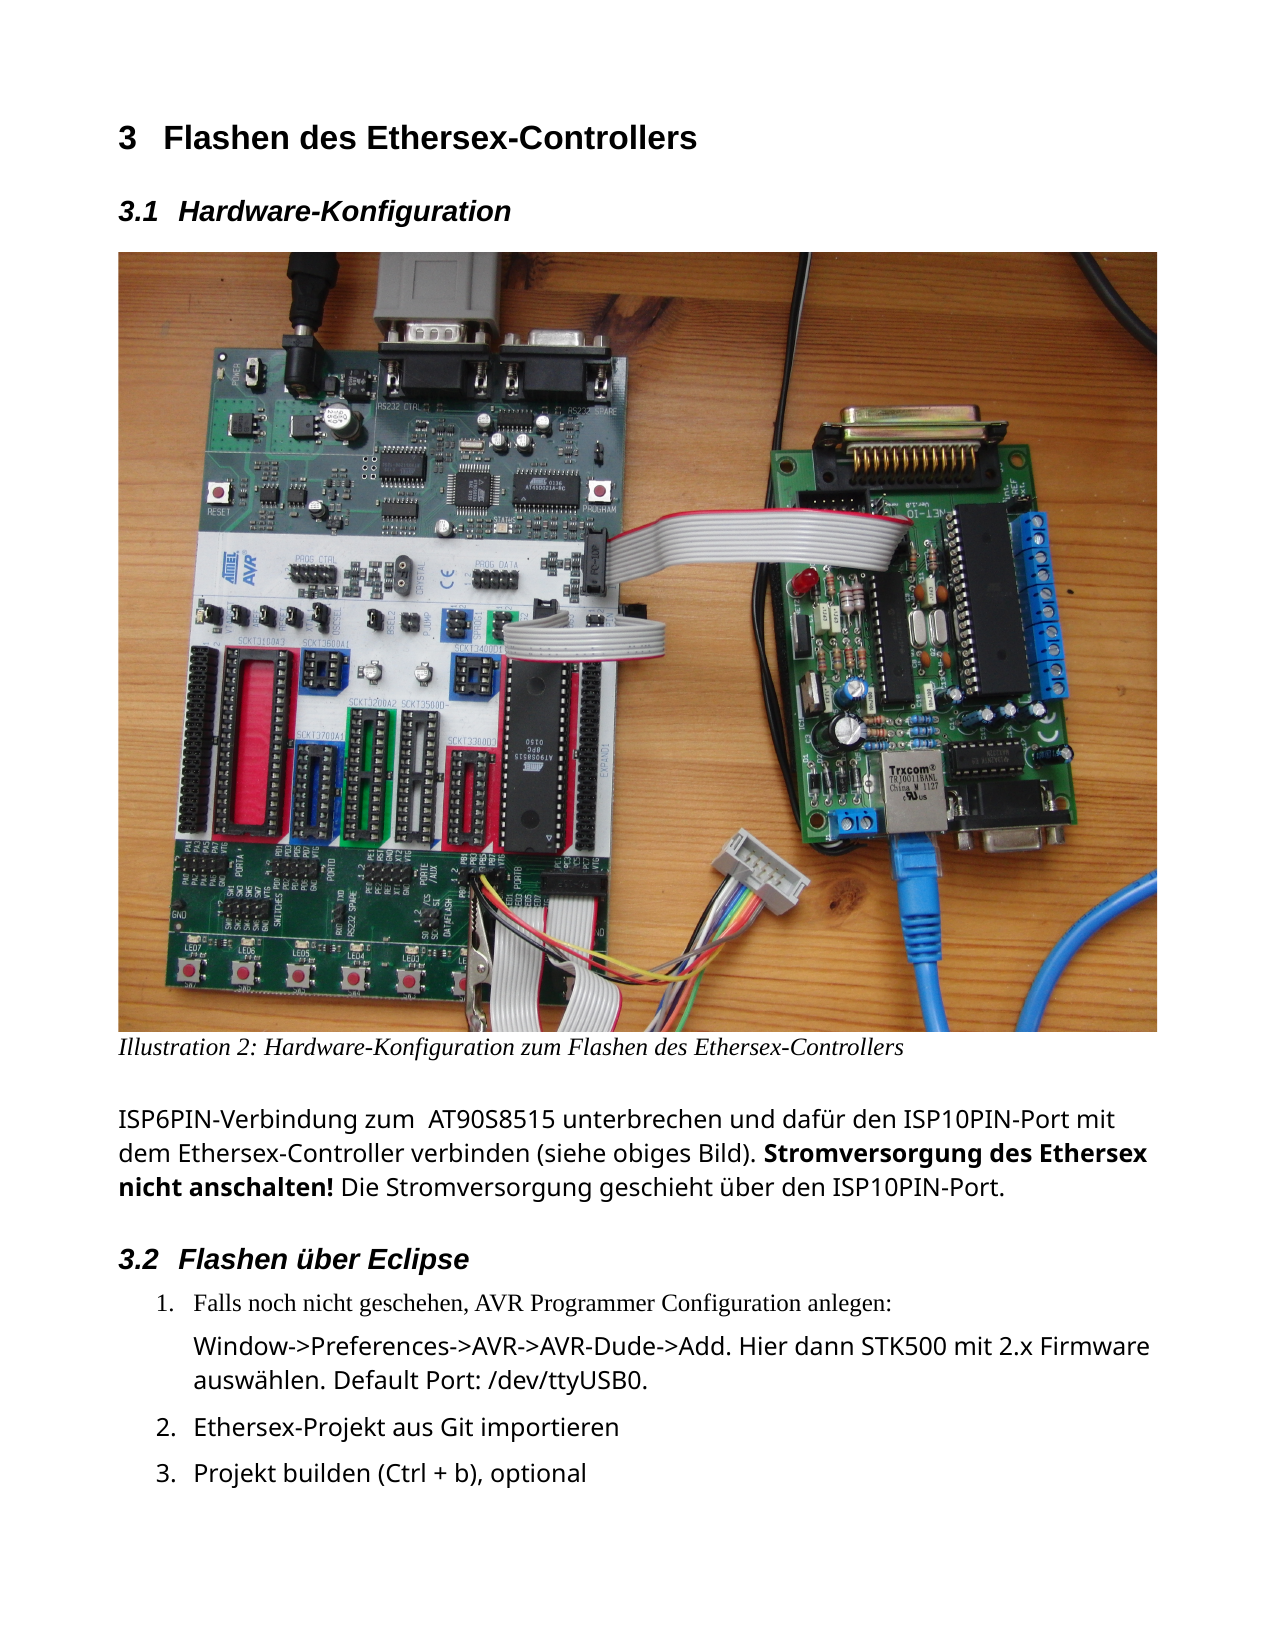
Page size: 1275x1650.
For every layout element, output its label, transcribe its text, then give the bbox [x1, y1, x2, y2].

picture [118, 252, 1158, 1032]
list Projekt builden (Ctrl + b), optional [156, 1456, 1157, 1490]
list Ethersex-Projekt aus Git importieren [156, 1409, 1157, 1444]
list Falls noch nicht geschehen, AVR Programmer Configuration anlegen: [156, 1288, 1157, 1316]
list Window->Preferences->AVR->AVR-Dude->Add. Hier dann STK500 mit 2.x Firmware auswählen. Default Port: /dev/ttyUSB0. [156, 1329, 1157, 1397]
text ISP6PIN-Verbindung zum AT90S8515 unterbrechen und dafür den ISP10PIN-Port mit dem Ethersex-Controller verbinden (siehe obiges Bild). Stromversorgung des Ethersex nicht anschalten! Die Stromversorgung geschieht über den ISP10PIN-Port. [118, 1102, 1157, 1204]
text Illustration 2: Hardware-Konfiguration zum Flashen des Ethersex-Controllers [118, 1032, 1157, 1061]
subtitle Flashen über Eclipse [118, 1242, 1157, 1275]
subtitle Hardware-Konfiguration [118, 194, 1157, 228]
subtitle Flashen des Ethersex-Controllers [118, 118, 1157, 157]
